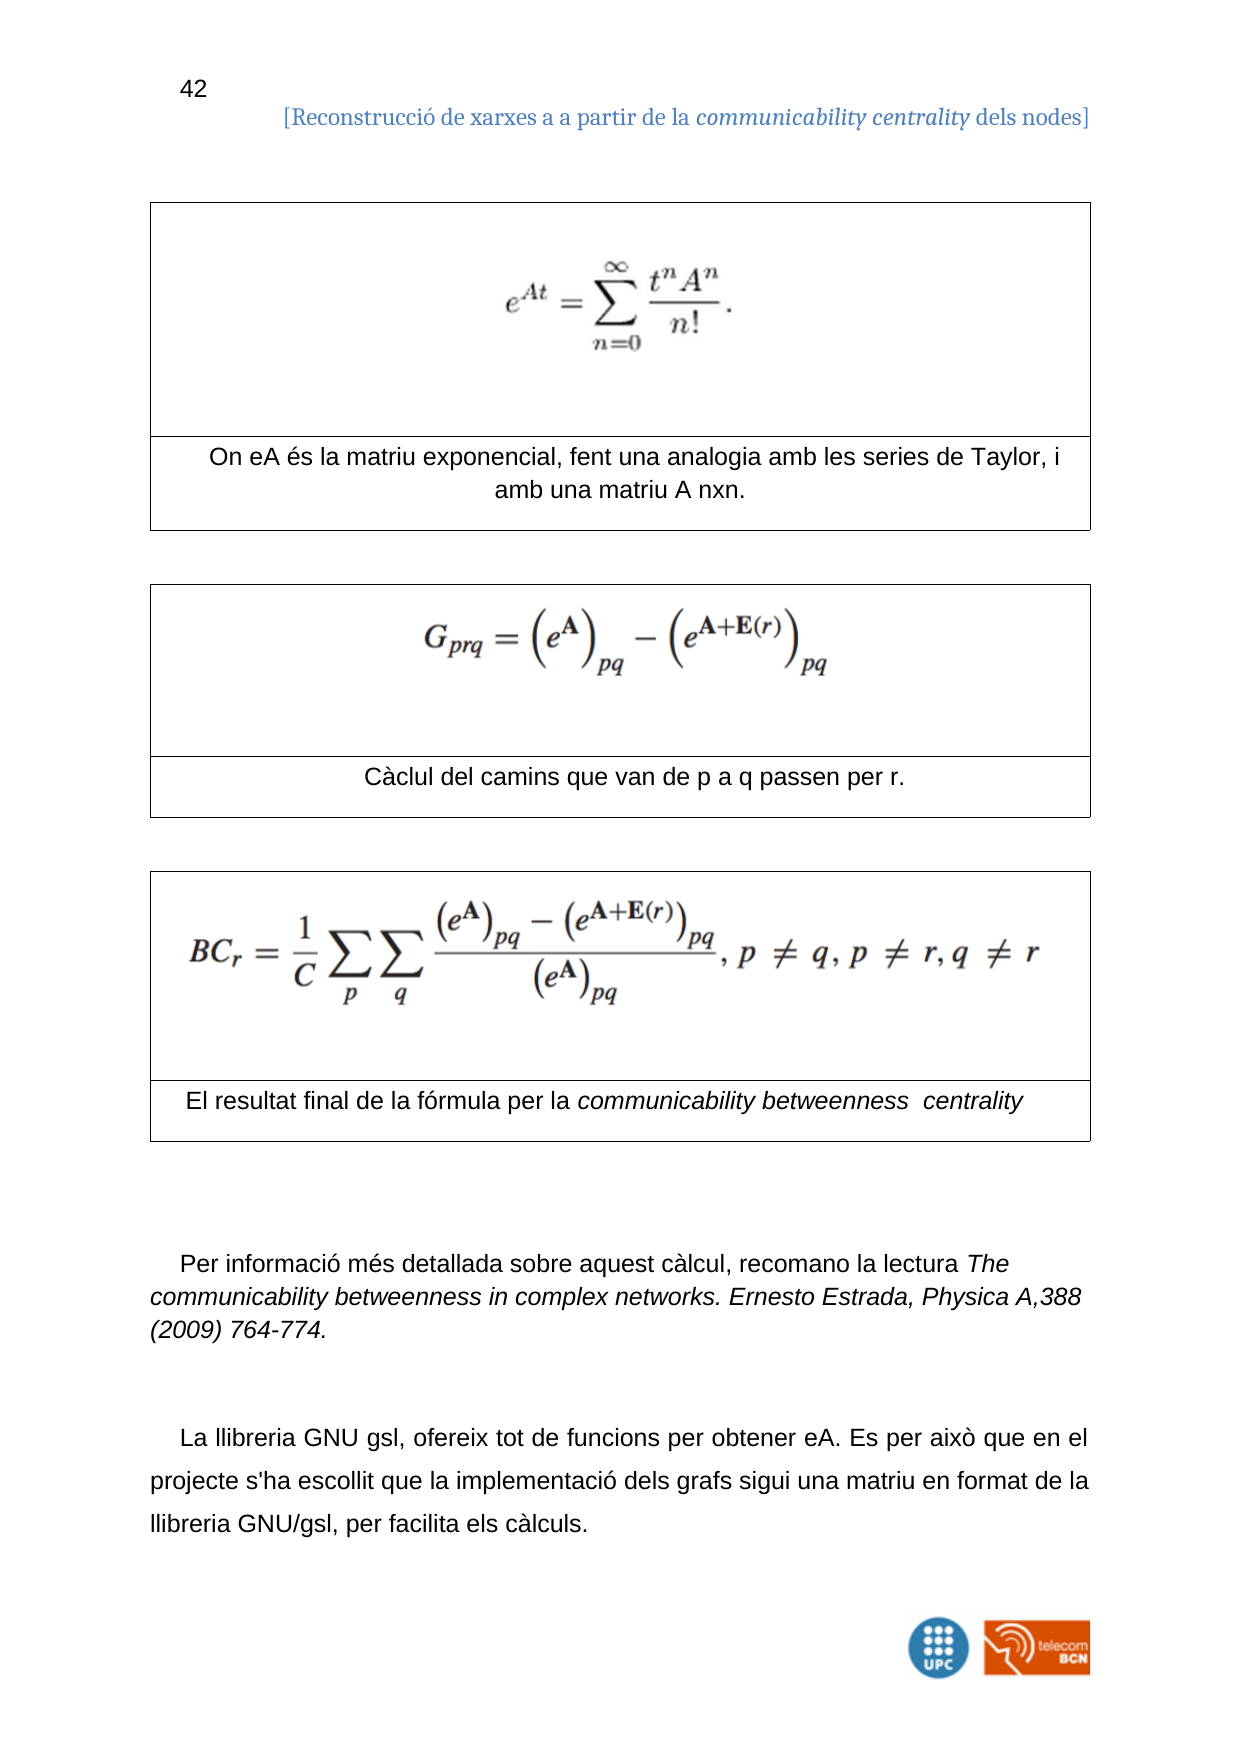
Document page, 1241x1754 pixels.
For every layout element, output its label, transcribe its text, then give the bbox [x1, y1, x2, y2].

text Per informació més detallada sobre aquest càlcul, recomano la lectura The communicability betweenness in complex networks. Ernesto Estrada, Physica A,388 (2009) 764-774. [150, 1249, 1090, 1344]
table_header [151, 872, 1090, 1080]
table_cell El resultat final de la fórmula per la communicability betweenness centrality [151, 1081, 1090, 1141]
picture [171, 876, 1069, 1021]
table_cell Càclul del camins que van de p a q passen per r. [151, 757, 1090, 817]
table_cell [151, 208, 1090, 436]
table_cell On eA és la matriu exponencial, fent una analogia amb les series de Taylor, i amb una matriu A nxn. [151, 437, 1090, 530]
picture [396, 589, 844, 696]
table_header [151, 585, 1090, 756]
picture [484, 207, 756, 377]
table_cell [151, 203, 1090, 207]
text La llibreria GNU gsl, ofereix tot de funcions per obtener eA. Es per això que en el projecte s'ha escollit que la implementació dels grafs sigui una matriu en format de la llibreria GNU/gsl, per facilita els càlculs. [150, 1423, 1090, 1538]
picture [904, 1614, 1091, 1681]
